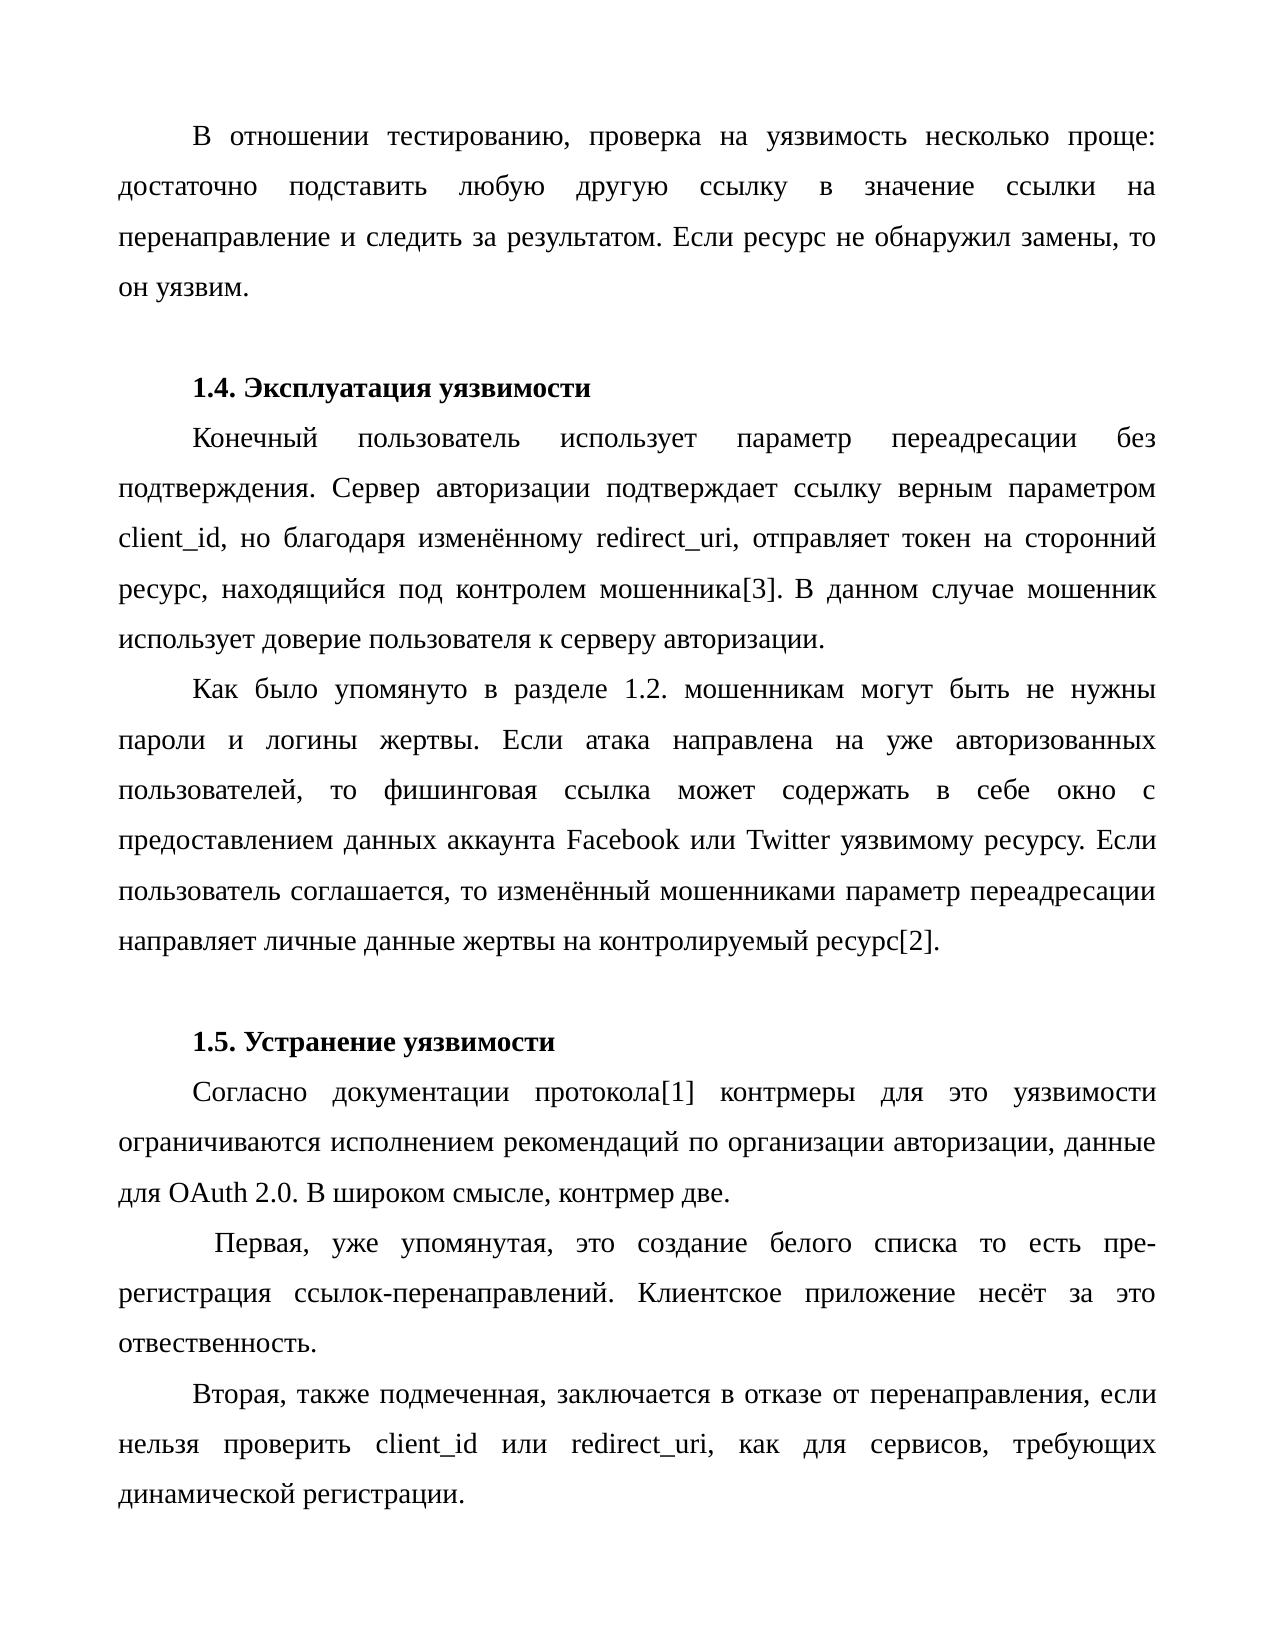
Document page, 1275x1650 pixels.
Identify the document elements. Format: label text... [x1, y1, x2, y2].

text Вторая, также подмеченная, заключается в отказе от перенаправления, если нельзя проверить client_id или redirect_uri, как для сервисов, требующих динамической регистрации. [118, 1376, 1157, 1510]
text Первая, уже упомянутая, это создание белого списка то есть пре-регистрация ссылок-перенаправлений. Клиентское приложение несёт за это отвественность. [118, 1225, 1157, 1359]
text Как было упомянуто в разделе 1.2. мошенникам могут быть не нужны пароли и логины жертвы. Если атака направлена на уже авторизованных пользователей, то фишинговая ссылка может содержать в себе окно с предоставлением данных аккаунта Facebook или Twitter уязвимому ресурсу. Если пользователь соглашается, то изменённый мошенниками параметр переадресации направляет личные данные жертвы на контролируемый ресурс[2]. [118, 672, 1157, 957]
text Согласно документации протокола[1] контрмеры для это уязвимости ограничиваются исполнением рекомендаций по организации авторизации, данные для OAuth 2.0. В широком смысле, контрмер две. [118, 1074, 1157, 1208]
subtitle 1.4. Эксплуатация уязвимости [118, 370, 1157, 403]
text В отношении тестированию, проверка на уязвимость несколько проще: достаточно подставить любую другую ссылку в значение ссылки на перенаправление и следить за результатом. Если ресурс не обнаружил замены, то он уязвим. [118, 118, 1157, 303]
subtitle 1.5. Устранение уязвимости [118, 1024, 1157, 1057]
text Конечный пользователь использует параметр переадресации без подтверждения. Сервер авторизации подтверждает ссылку верным параметром client_id, но благодаря изменённому redirect_uri, отправляет токен на сторонний ресурс, находящийся под контролем мошенника[3]. В данном случае мошенник использует доверие пользователя к серверу авторизации. [118, 420, 1157, 655]
